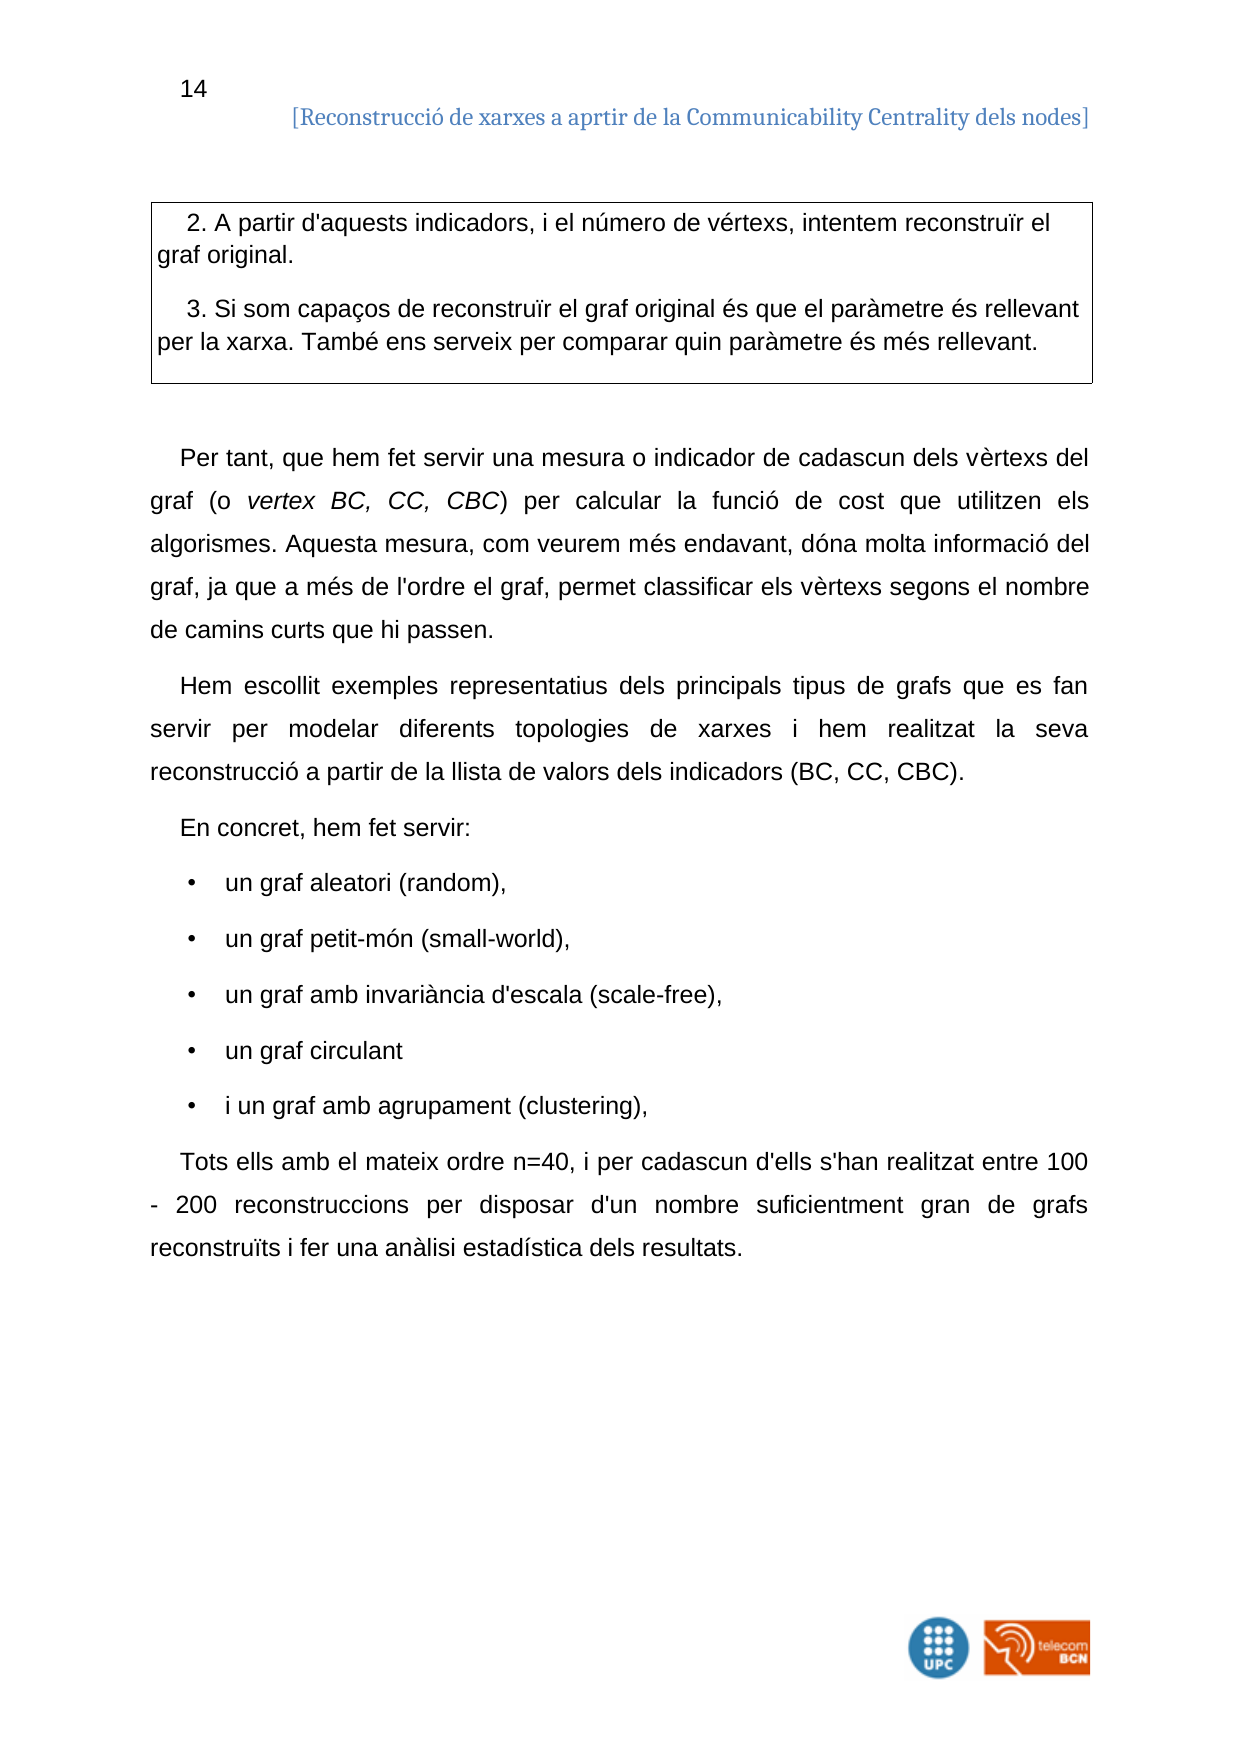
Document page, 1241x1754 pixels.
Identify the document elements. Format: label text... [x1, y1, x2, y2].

list un graf aleatori (random), [187, 868, 1090, 897]
picture [904, 1614, 1091, 1681]
list un graf amb invariància d'escala (scale-free), [187, 980, 1090, 1009]
list un graf petit-món (small-world), [187, 924, 1090, 953]
list i un graf amb agrupament (clustering), [187, 1091, 1090, 1120]
text Per tant, que hem fet servir una mesura o indicador de cadascun dels vèrtexs del graf (o vertex BC, CC, CBC) per calcular la funció de cost que utilitzen els algorismes. Aquesta mesura, com veurem més endavant, dóna molta informació del graf, ja que a més de l'ordre el graf, permet classificar els vèrtexs segons el nombre de camins curts que hi passen. [150, 443, 1090, 644]
text En concret, hem fet servir: [150, 813, 1090, 842]
text Hem escollit exemples representatius dels principals tipus de grafs que es fan servir per modelar diferents topologies de xarxes i hem realitzat la seva reconstrucció a partir de la llista de valors dels indicadors (BC, CC, CBC). [150, 671, 1090, 786]
list un graf circulant [187, 1036, 1090, 1064]
text Tots ells amb el mateix ordre n=40, i per cadascun d'ells s'han realitzat entre 100 - 200 reconstruccions per disposar d'un nombre suficientment gran de grafs reconstruïts i fer una anàlisi estadística dels resultats. [150, 1147, 1090, 1262]
table_cell 2. A partir d'aquests indicadors, i el número de vértexs, intentem reconstruïr el graf original. 3. Si som capaços de reconstruïr el graf original és que el paràmetre és rellevant per la xarxa. També ens serveix per comparar quin paràmetre és més rellevant. [152, 203, 1092, 383]
